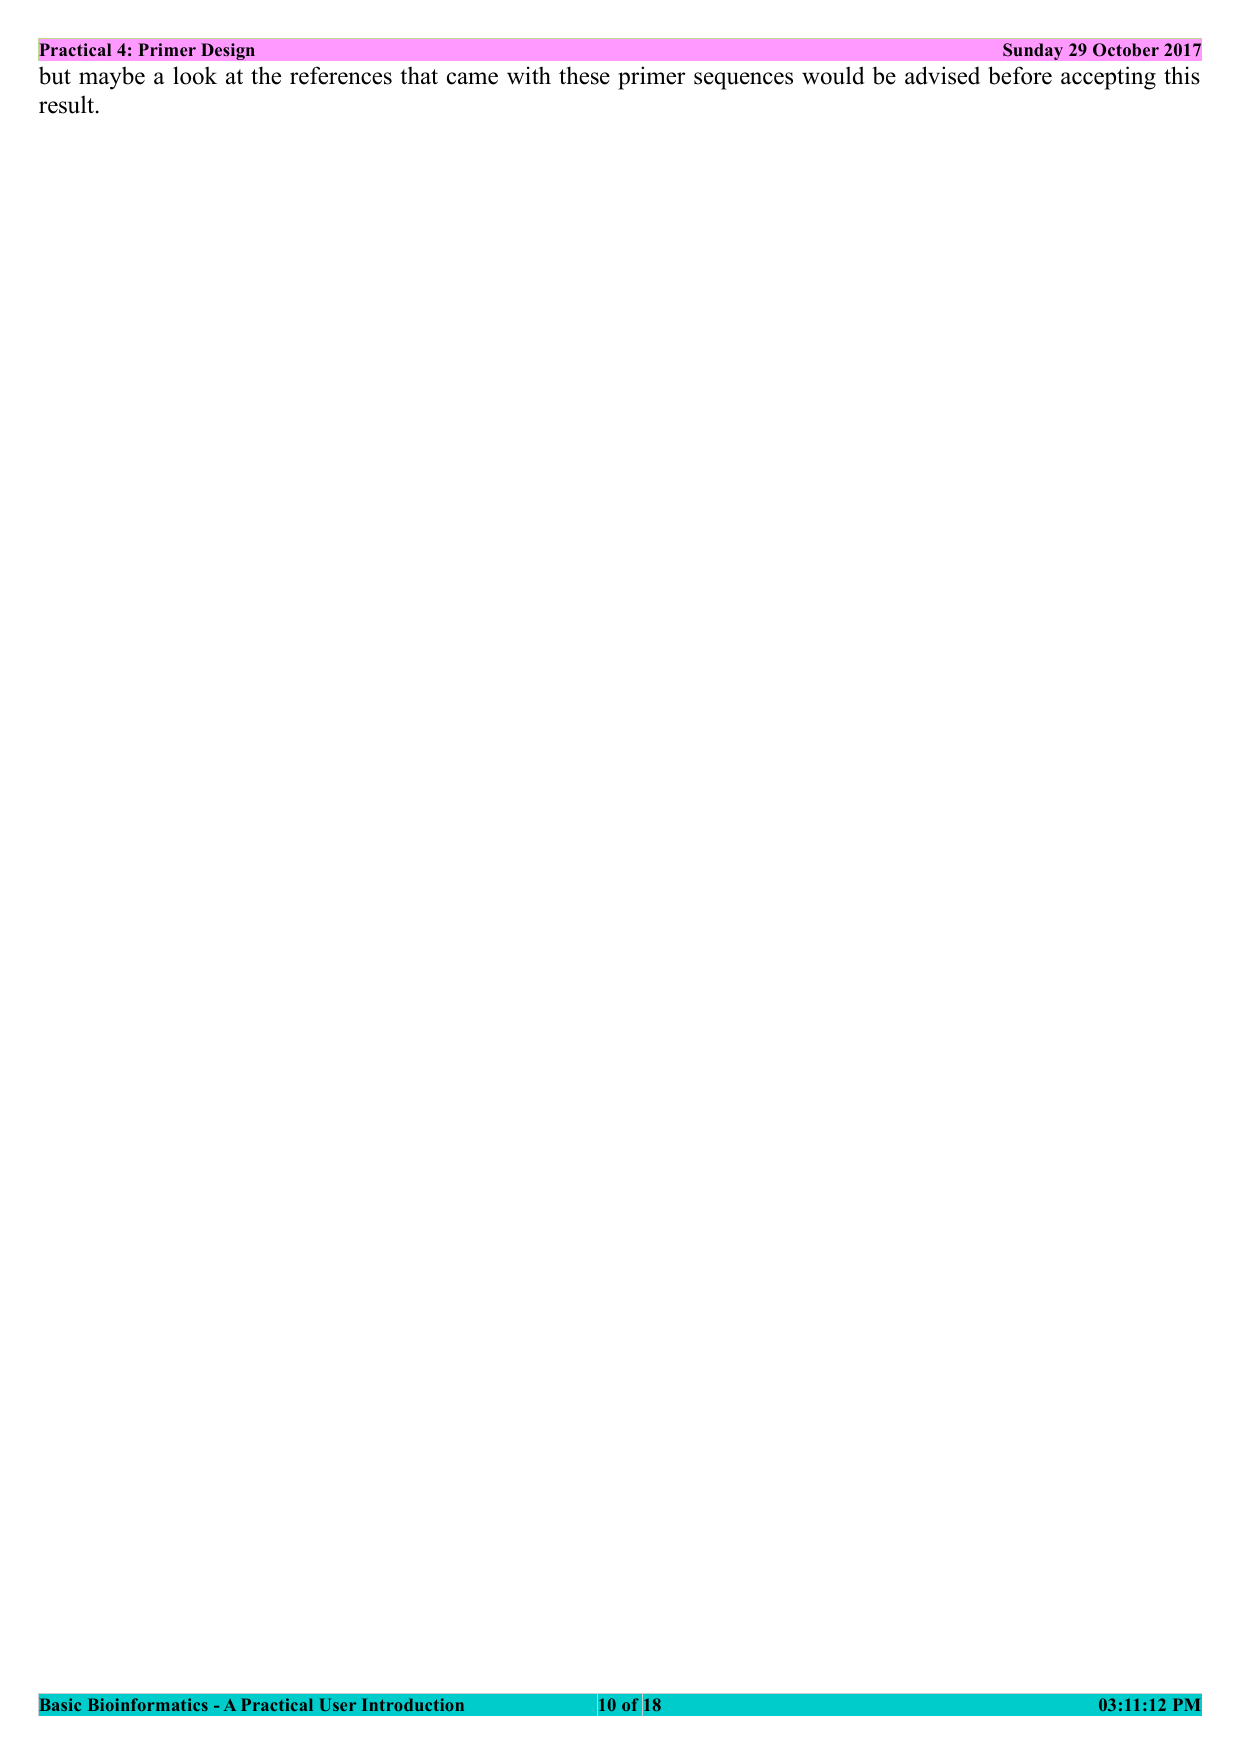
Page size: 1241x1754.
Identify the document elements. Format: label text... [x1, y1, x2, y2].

text but maybe a look at the references that came with these primer sequences would be advised before accepting this result. [38, 61, 1202, 119]
